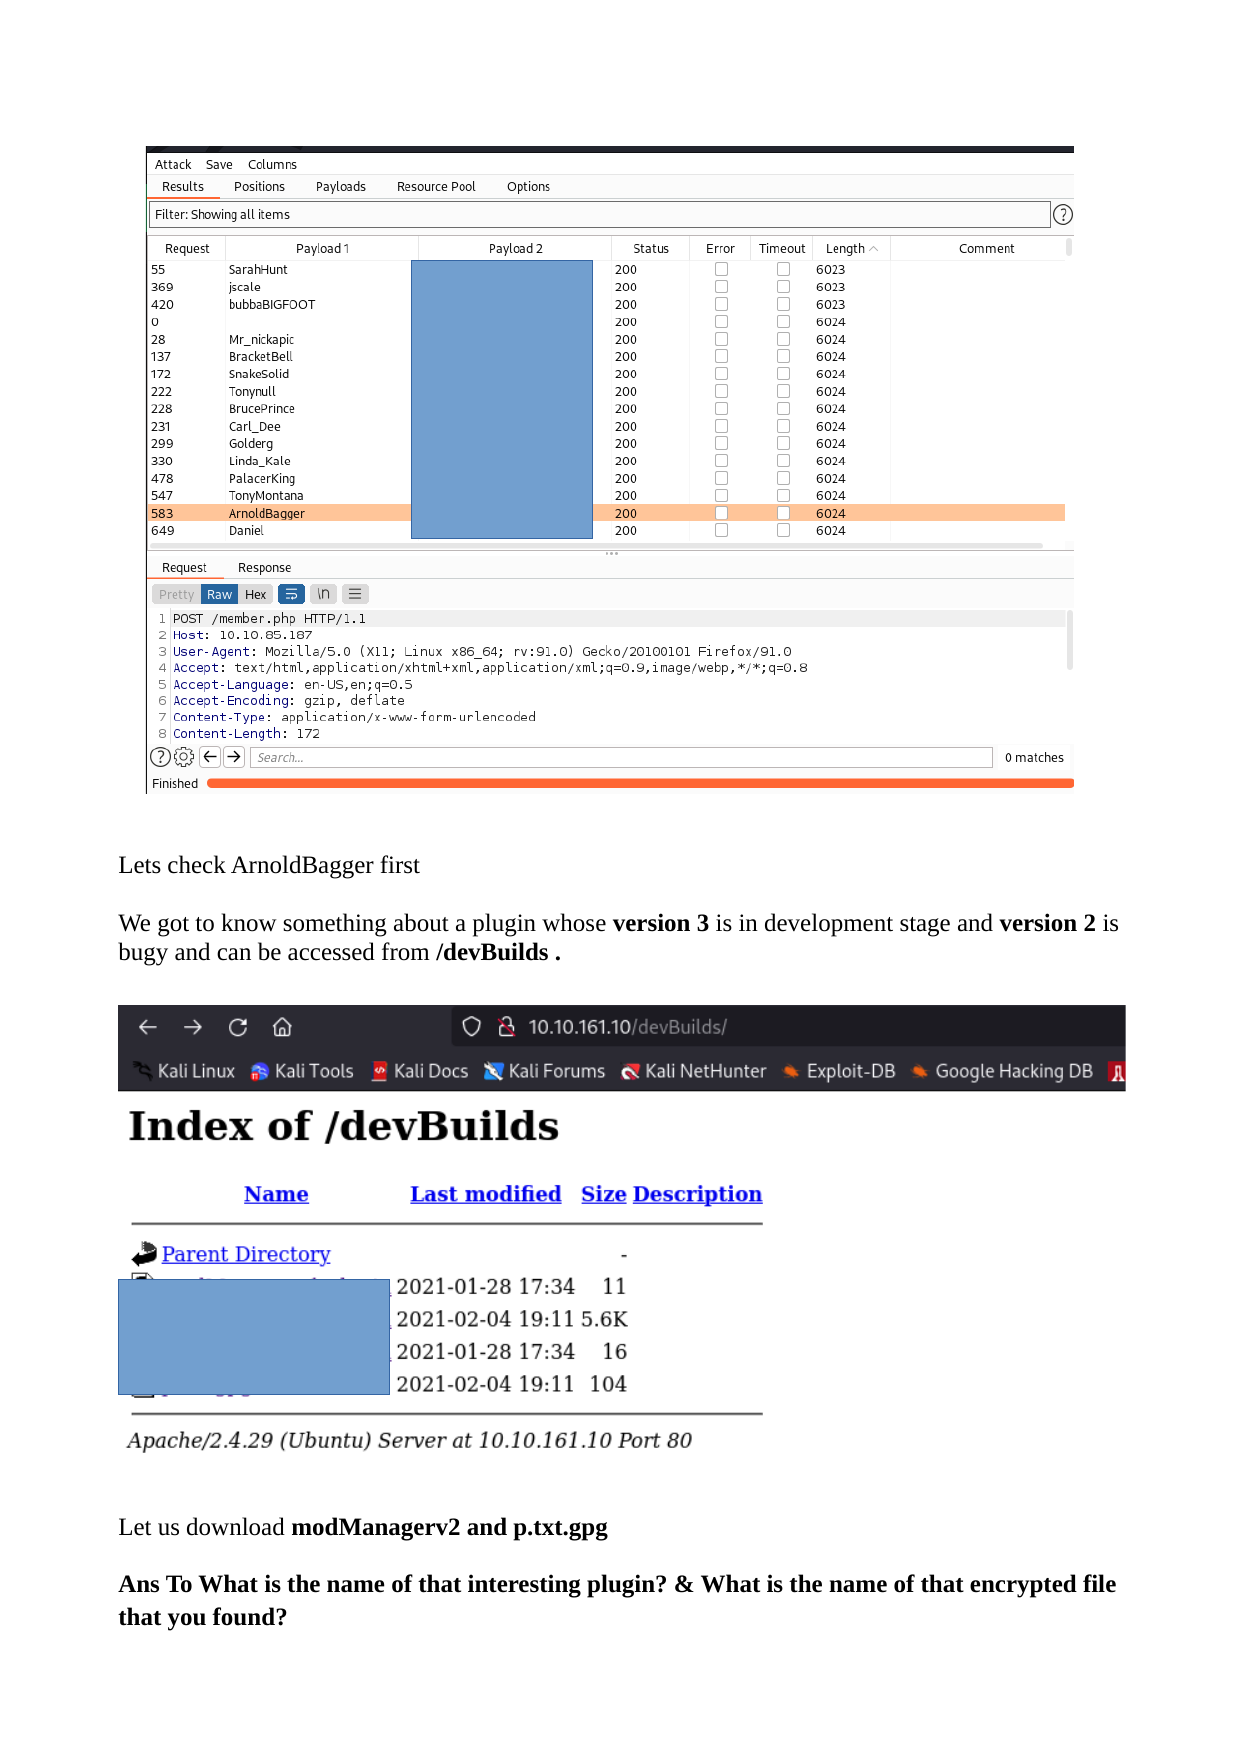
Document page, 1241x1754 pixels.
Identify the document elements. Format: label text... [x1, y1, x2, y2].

text Let us download modManagerv2 and p.txt.gpg [118, 1512, 1122, 1540]
text Ans To What is the name of that interesting plugin? & What is the name of that encrypted file that you found? [118, 1569, 1122, 1631]
text We got to know something about a plugin whose version 3 is in development stage and version 2 is bugy and can be accessed from /devBuilds . [118, 908, 1122, 966]
text Lets check ArnoldBagger first [118, 851, 1122, 879]
picture [145, 146, 1074, 794]
